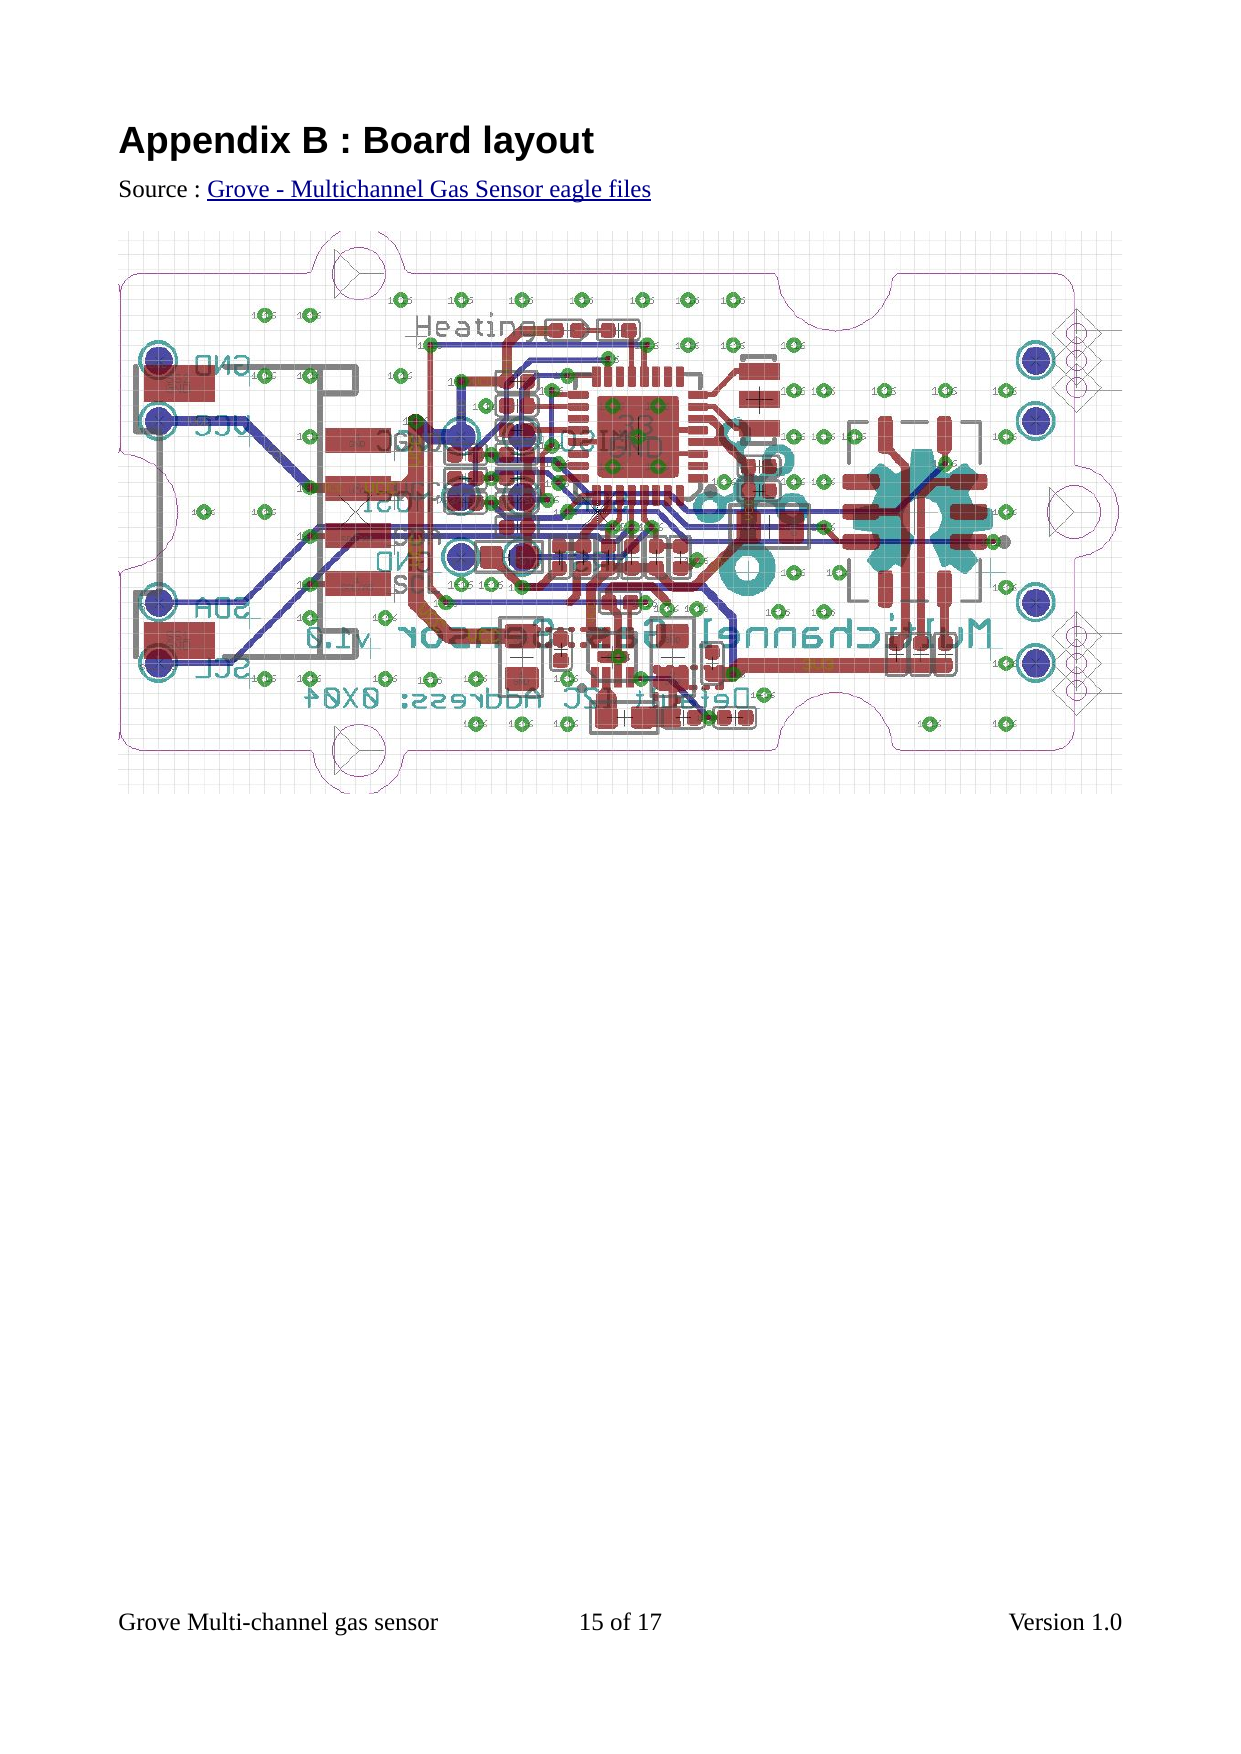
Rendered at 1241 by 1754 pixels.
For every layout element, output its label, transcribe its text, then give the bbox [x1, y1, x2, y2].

subtitle Appendix B : Board layout [118, 118, 1122, 162]
text Source : Grove - Multichannel Gas Sensor eagle files [118, 174, 1122, 203]
picture [118, 231, 1123, 794]
